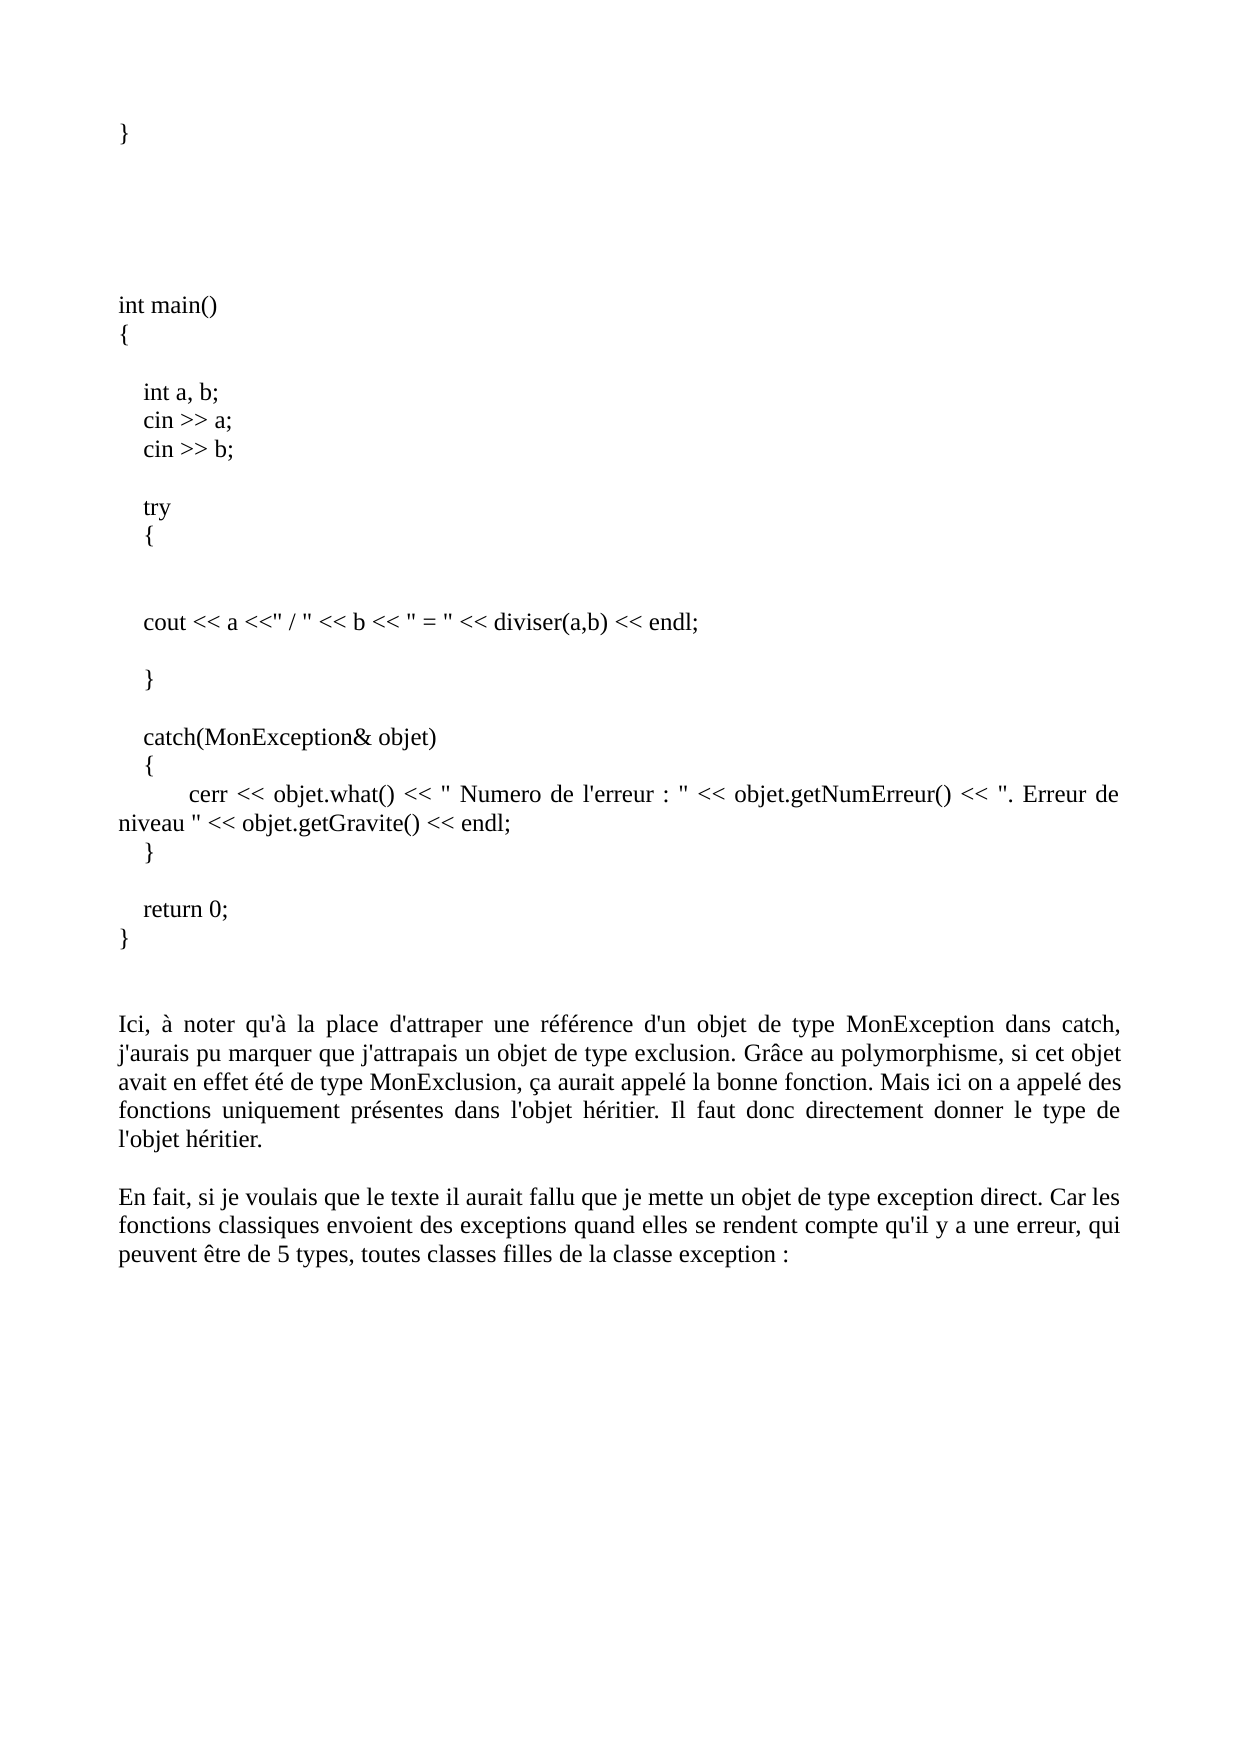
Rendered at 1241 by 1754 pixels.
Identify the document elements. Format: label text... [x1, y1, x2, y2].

text { [118, 319, 1122, 348]
text cin >> b; [118, 434, 1122, 463]
text int main() [118, 291, 1122, 319]
text } [118, 923, 1122, 952]
text { [118, 751, 1122, 779]
text } [118, 837, 1122, 866]
text } [118, 664, 1122, 693]
text cerr << objet.what() << " Numero de l'erreur : " << objet.getNumErreur() << ". Erreur de niveau " << objet.getGravite() << endl; [118, 779, 1122, 837]
text cout << a <<" / " << b << " = " << diviser(a,b) << endl; [118, 607, 1122, 636]
text En fait, si je voulais que le texte il aurait fallu que je mette un objet de type exception direct. Car les fonctions classiques envoient des exceptions quand elles se rendent compte qu'il y a une erreur, qui peuvent être de 5 types, toutes classes filles de la classe exception : [118, 1182, 1122, 1268]
text try [118, 492, 1122, 521]
text int a, b; [118, 377, 1122, 406]
text return 0; [118, 894, 1122, 923]
text { [118, 521, 1122, 549]
text catch(MonException& objet) [118, 722, 1122, 751]
text Ici, à noter qu'à la place d'attraper une référence d'un objet de type MonException dans catch, j'aurais pu marquer que j'attrapais un objet de type exclusion. Grâce au polymorphisme, si cet objet avait en effet été de type MonExclusion, ça aurait appelé la bonne fonction. Mais ici on a appelé des fonctions uniquement présentes dans l'objet héritier. Il faut donc directement donner le type de l'objet héritier. [118, 1009, 1122, 1153]
text } [118, 118, 1122, 147]
text cin >> a; [118, 406, 1122, 434]
